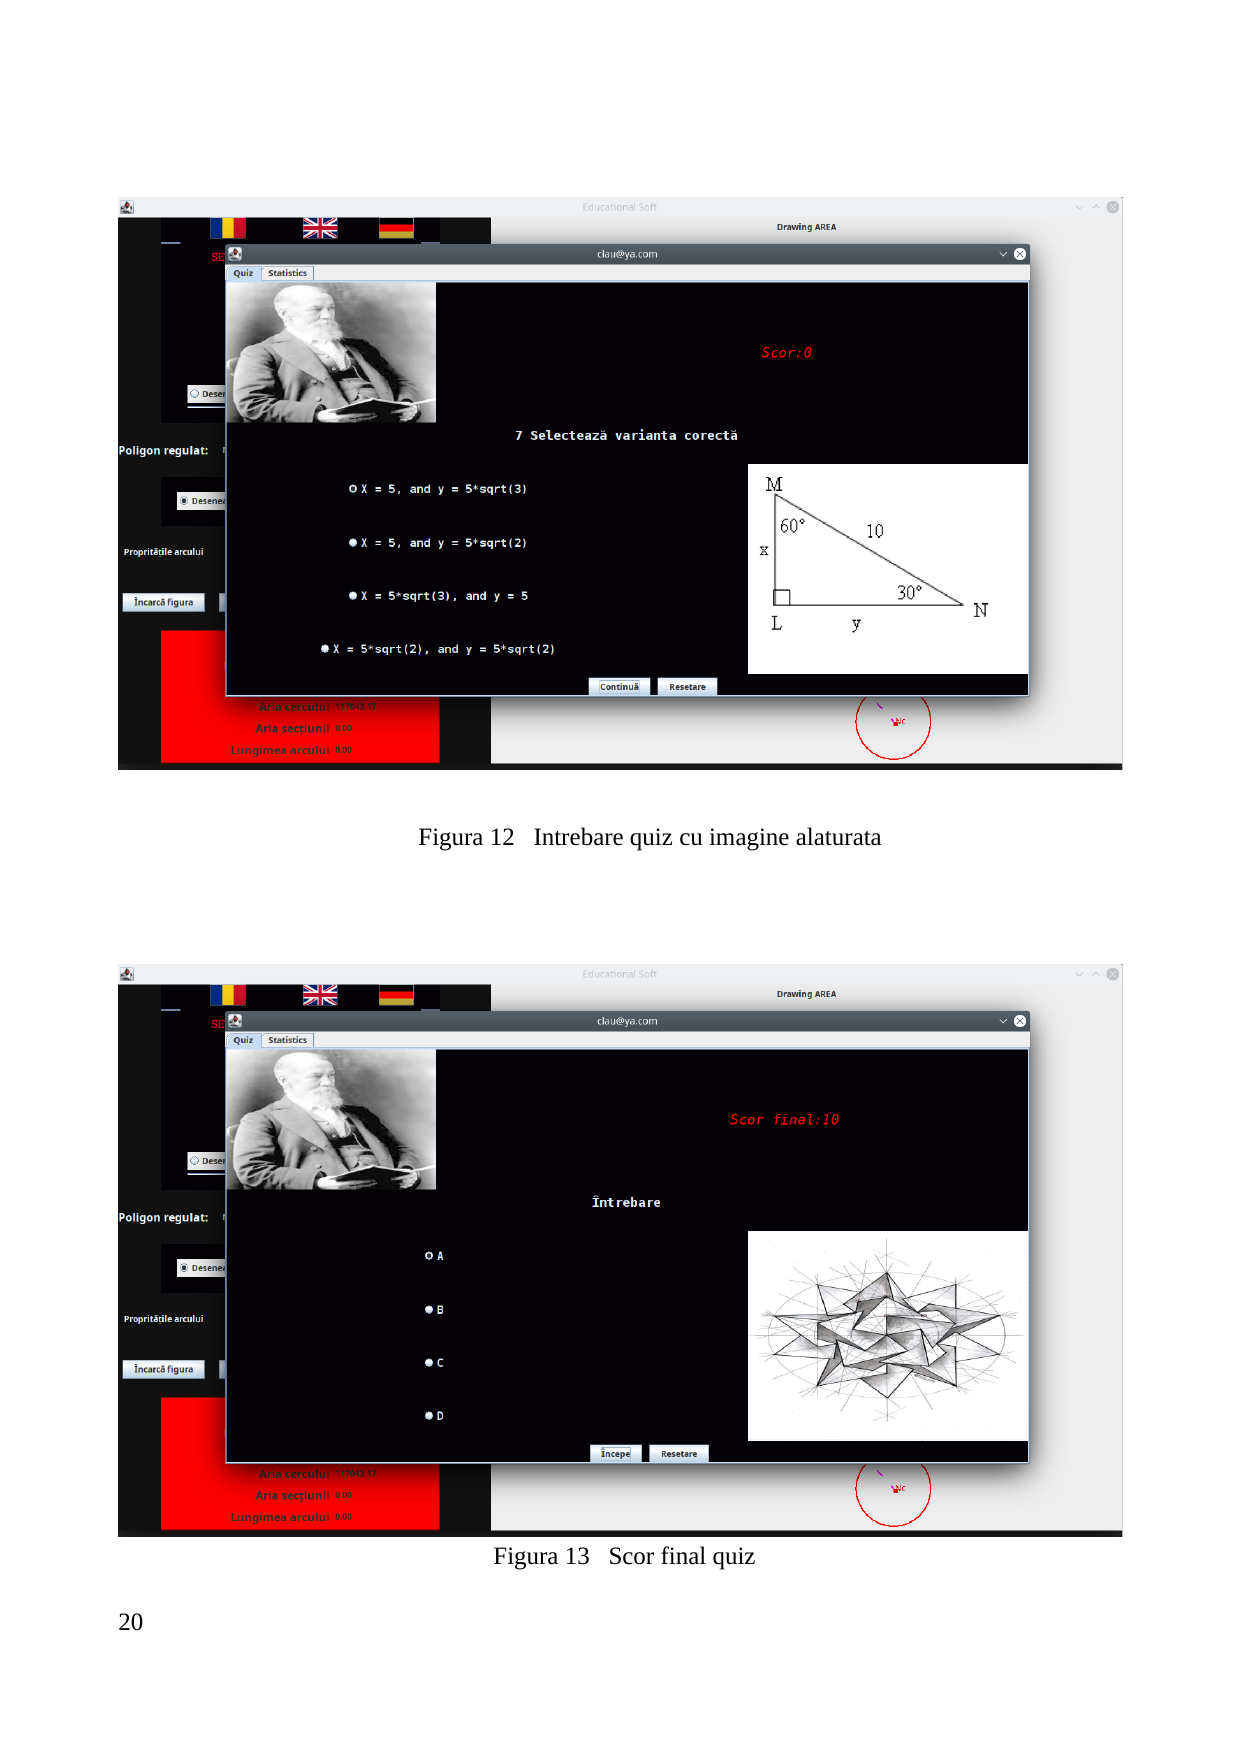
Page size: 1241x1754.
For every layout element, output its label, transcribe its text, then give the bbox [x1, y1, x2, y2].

picture [118, 964, 1123, 1537]
text Figura 13 Scor final quiz [118, 1537, 1122, 1569]
picture [118, 197, 1123, 770]
text Figura 12 Intrebare quiz cu imagine alaturata [118, 822, 1122, 850]
